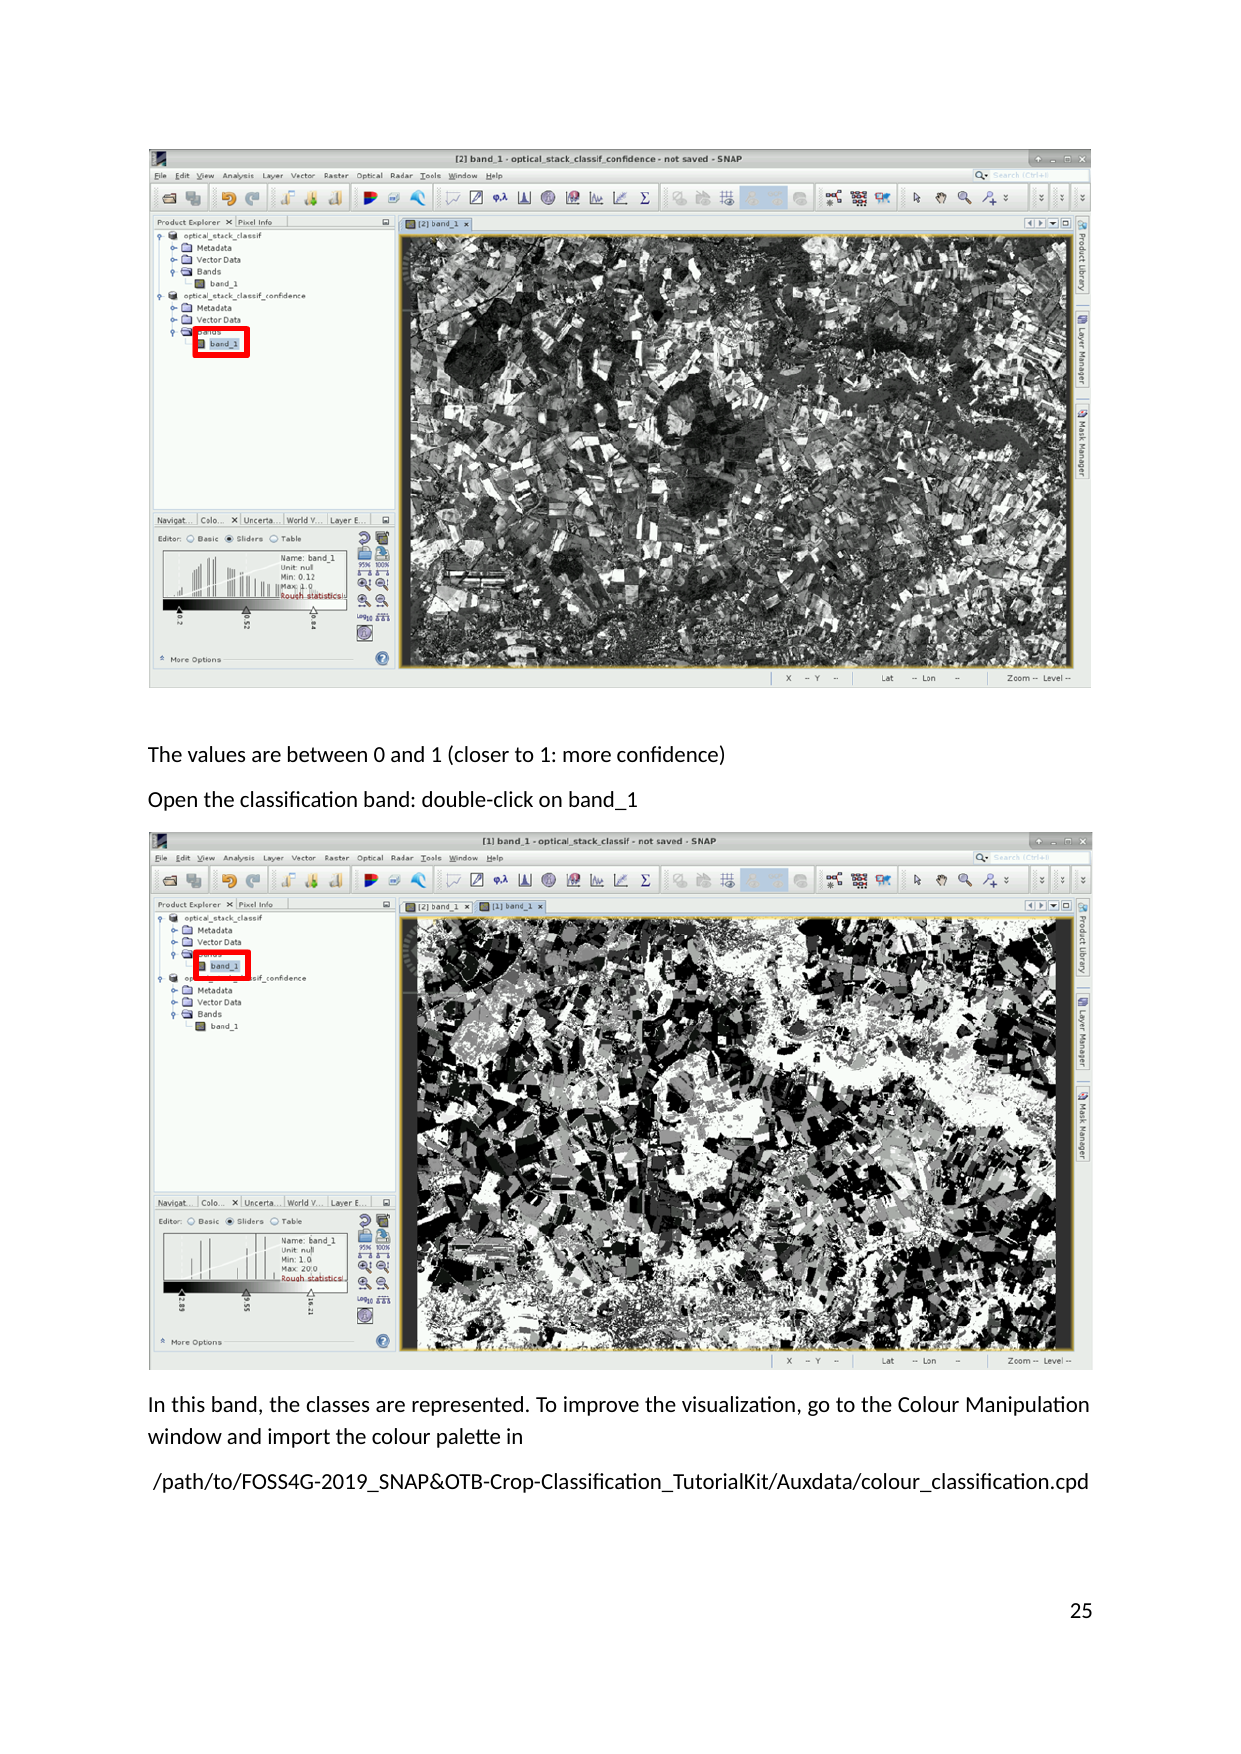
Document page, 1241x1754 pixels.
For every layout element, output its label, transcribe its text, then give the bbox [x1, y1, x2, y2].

text The values are between 0 and 1 (closer to 1: more confidence) [148, 740, 1093, 768]
picture [147, 829, 1093, 1372]
text In this band, the classes are represented. To improve the visualization, go to the Colour Manipulation window and import the colour palette in [148, 1390, 1093, 1450]
text /path/to/FOSS4G-2019_SNAP&OTB-Crop-Classification_TutorialKit/Auxdata/colour_classification.cpd [148, 1467, 1093, 1495]
text Open the classification band: double-click on band_1 [148, 785, 1093, 813]
picture [147, 147, 1093, 690]
